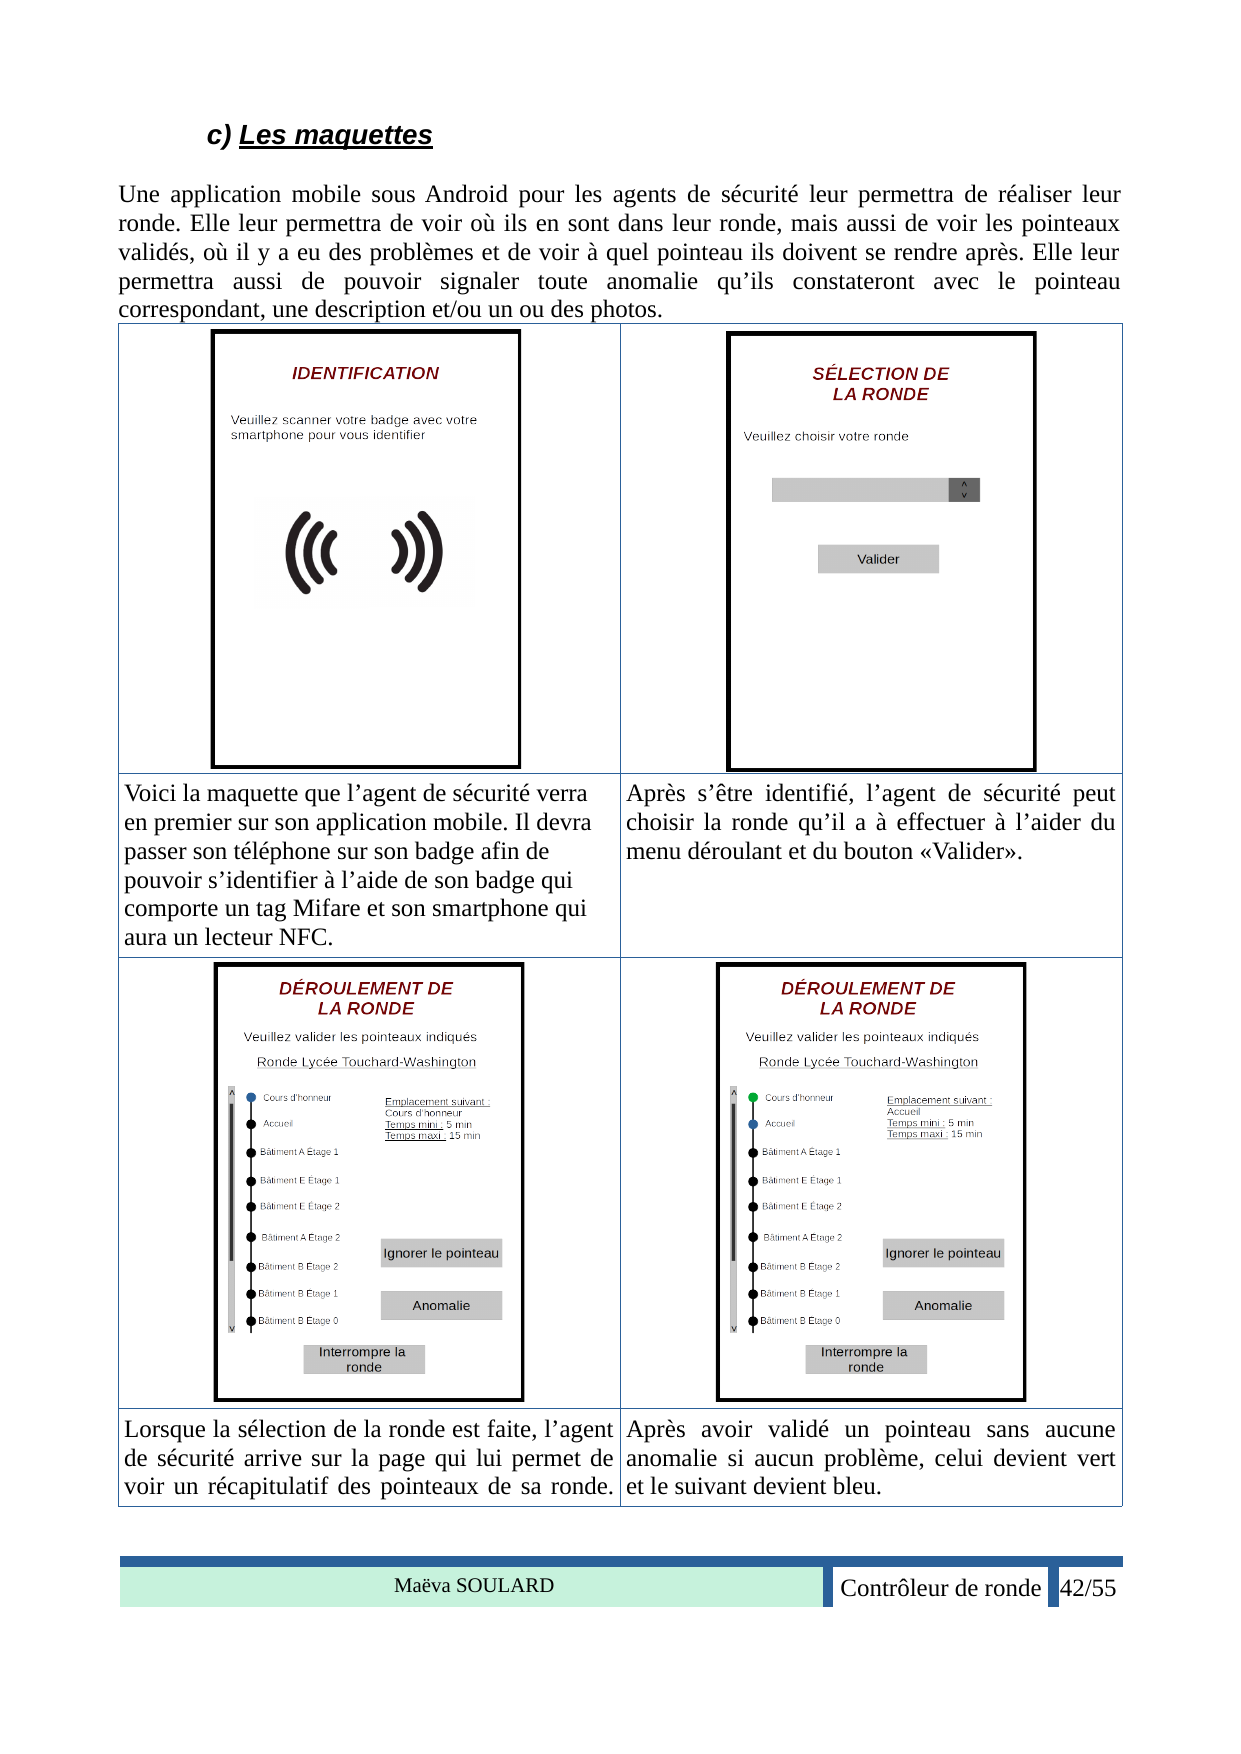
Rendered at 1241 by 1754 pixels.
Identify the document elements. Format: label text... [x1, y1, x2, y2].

table_cell Après s’être identifié, l’agent de sécurité peut choisir la ronde qu’il a à effectuer à l’aider du menu déroulant et du bouton «Valider». [621, 774, 1122, 957]
table_header [119, 324, 620, 772]
text Une application mobile sous Android pour les agents de sécurité leur permettra de réaliser leur ronde. Elle leur permettra de voir où ils en sont dans leur ronde, mais aussi de voir les pointeaux validés, où il y a eu des problèmes et de voir à quel pointeau ils doivent se rendre après. Elle leur permettra aussi de pouvoir signaler toute anomalie qu’ils constateront avec le pointeau correspondant, une description et/ou un ou des photos. [118, 179, 1122, 323]
table_header [621, 324, 1122, 772]
picture [715, 962, 1027, 1402]
table_cell Après avoir validé un pointeau sans aucune anomalie si aucun problème, celui devient vert et le suivant devient bleu. [621, 1409, 1122, 1506]
picture [210, 329, 522, 769]
table_cell Voici la maquette que l’agent de sécurité verra en premier sur son application mobile. Il devra passer son téléphone sur son badge afin de pouvoir s’identifier à l’aide de son badge qui comporte un tag Mifare et son smartphone qui aura un lecteur NFC. [119, 774, 620, 957]
table_cell Lorsque la sélection de la ronde est faite, l’agent de sécurité arrive sur la page qui lui permet de voir un récapitulatif des pointeaux de sa ronde. [119, 1409, 620, 1506]
picture [213, 962, 525, 1402]
table_cell [119, 958, 620, 1408]
picture [726, 331, 1037, 772]
table_cell [621, 958, 1122, 1408]
subtitle Les maquettes [118, 118, 1122, 150]
